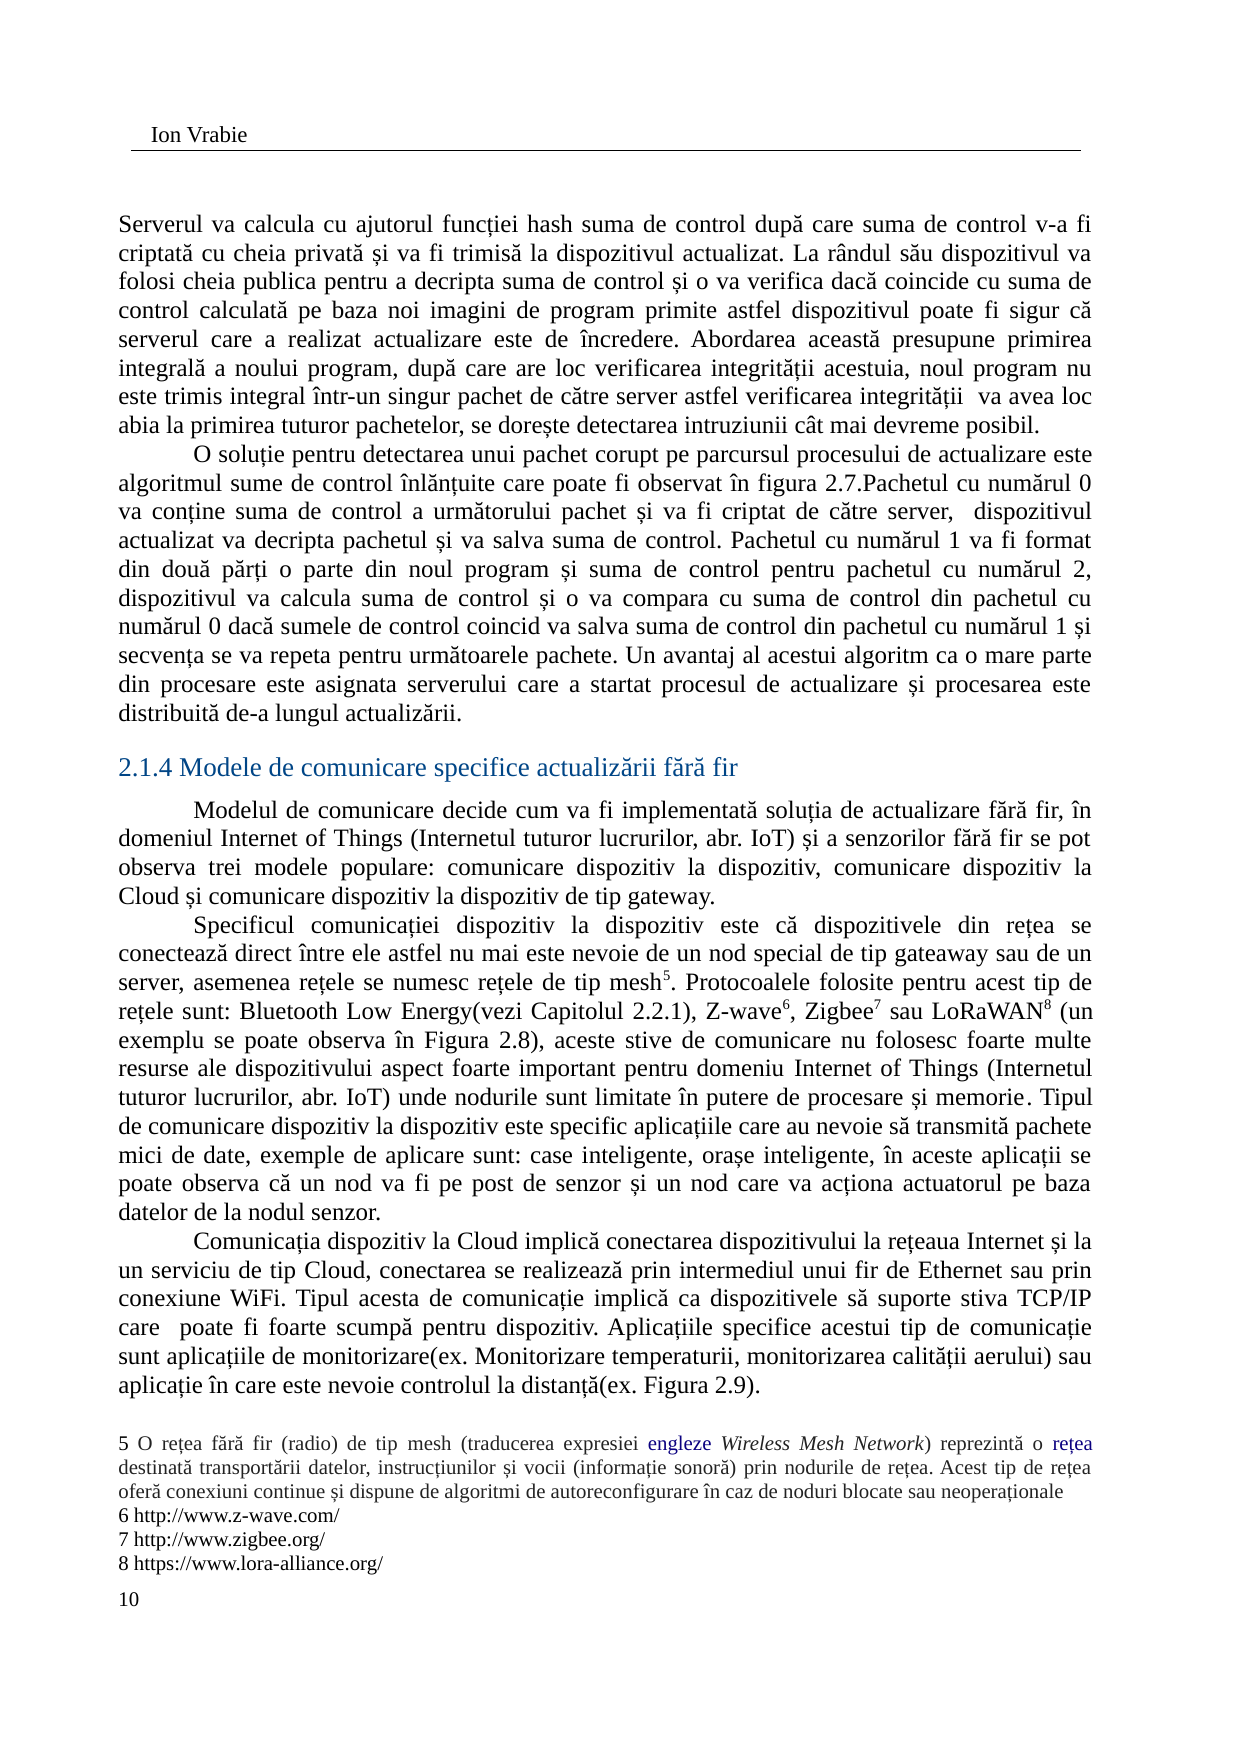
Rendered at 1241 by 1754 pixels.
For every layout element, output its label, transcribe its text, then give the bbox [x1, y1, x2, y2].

text http://www.zigbee.org/ [118, 1527, 1093, 1551]
text Comunicația dispozitiv la Cloud implică conectarea dispozitivului la rețeaua Internet și la un serviciu de tip Cloud, conectarea se realizează prin intermediul unui fir de Ethernet sau prin conexiune WiFi. Tipul acesta de comunicație implică ca dispozitivele să suporte stiva TCP/IP care poate fi foarte scumpă pentru dispozitiv. Aplicațiile specifice acestui tip de comunicație sunt aplicațiile de monitorizare(ex. Monitorizare temperaturii, monitorizarea calității aerului) sau aplicație în care este nevoie controlul la distanță(ex. Figura 2.9). [118, 1226, 1093, 1398]
text https://www.lora-alliance.org/ [118, 1551, 1093, 1575]
text http://www.z-wave.com/ [118, 1503, 1093, 1527]
text O rețea fără fir (radio) de tip mesh (traducerea expresiei engleze Wireless Mesh Network) reprezintă o rețea destinată transportării datelor, instrucțiunilor și vocii (informație sonoră) prin nodurile de rețea. Acest tip de rețea oferă conexiuni continue și dispune de algoritmi de autoreconfigurare în caz de noduri blocate sau neoperaționale [118, 1431, 1093, 1503]
subtitle 2.1.4 Modele de comunicare specifice actualizării fără fir [118, 751, 1093, 782]
text Specificul comunicației dispozitiv la dispozitiv este că dispozitivele din rețea se conectează direct între ele astfel nu mai este nevoie de un nod special de tip gateaway sau de un server, asemenea rețele se numesc rețele de tip mesh. Protocoalele folosite pentru acest tip de rețele sunt: Bluetooth Low Energy(vezi Capitolul 2.2.1), Z-wave, Zigbee sau LoRaWAN (un exemplu se poate observa în Figura 2.8), aceste stive de comunicare nu folosesc foarte multe resurse ale dispozitivului aspect foarte important pentru domeniu Internet of Things (Internetul tuturor lucrurilor, abr. IoT) unde nodurile sunt limitate în putere de procesare și memorie. Tipul de comunicare dispozitiv la dispozitiv este specific aplicațiile care au nevoie să transmită pachete mici de date, exemple de aplicare sunt: case inteligente, orașe inteligente, în aceste aplicații se poate observa că un nod va fi pe post de senzor și un nod care va acționa actuatorul pe baza datelor de la nodul senzor. [118, 910, 1093, 1226]
text Modelul de comunicare decide cum va fi implementată soluția de actualizare fără fir, în domeniul Internet of Things (Internetul tuturor lucrurilor, abr. IoT) și a senzorilor fără fir se pot observa trei modele populare: comunicare dispozitiv la dispozitiv, comunicare dispozitiv la Cloud și comunicare dispozitiv la dispozitiv de tip gateway. [118, 795, 1093, 910]
text O soluție pentru detectarea unui pachet corupt pe parcursul procesului de actualizare este algoritmul sume de control înlănțuite care poate fi observat în figura 2.7.Pachetul cu numărul 0 va conține suma de control a următorului pachet și va fi criptat de către server, dispozitivul actualizat va decripta pachetul și va salva suma de control. Pachetul cu numărul 1 va fi format din două părți o parte din noul program și suma de control pentru pachetul cu numărul 2, dispozitivul va calcula suma de control și o va compara cu suma de control din pachetul cu numărul 0 dacă sumele de control coincid va salva suma de control din pachetul cu numărul 1 și secvența se va repeta pentru următoarele pachete. Un avantaj al acestui algoritm ca o mare parte din procesare este asignata serverului care a startat procesul de actualizare și procesarea este distribuită de-a lungul actualizării. [118, 439, 1093, 726]
text Serverul va calcula cu ajutorul funcției hash suma de control după care suma de control v-a fi criptată cu cheia privată și va fi trimisă la dispozitivul actualizat. La rândul său dispozitivul va folosi cheia publica pentru a decripta suma de control și o va verifica dacă coincide cu suma de control calculată pe baza noi imagini de program primite astfel dispozitivul poate fi sigur că serverul care a realizat actualizare este de încredere. Abordarea această presupune primirea integrală a noului program, după care are loc verificarea integrității acestuia, noul program nu este trimis integral într-un singur pachet de către server astfel verificarea integrității va avea loc abia la primirea tuturor pachetelor, se dorește detectarea intruziunii cât mai devreme posibil. [118, 209, 1093, 439]
